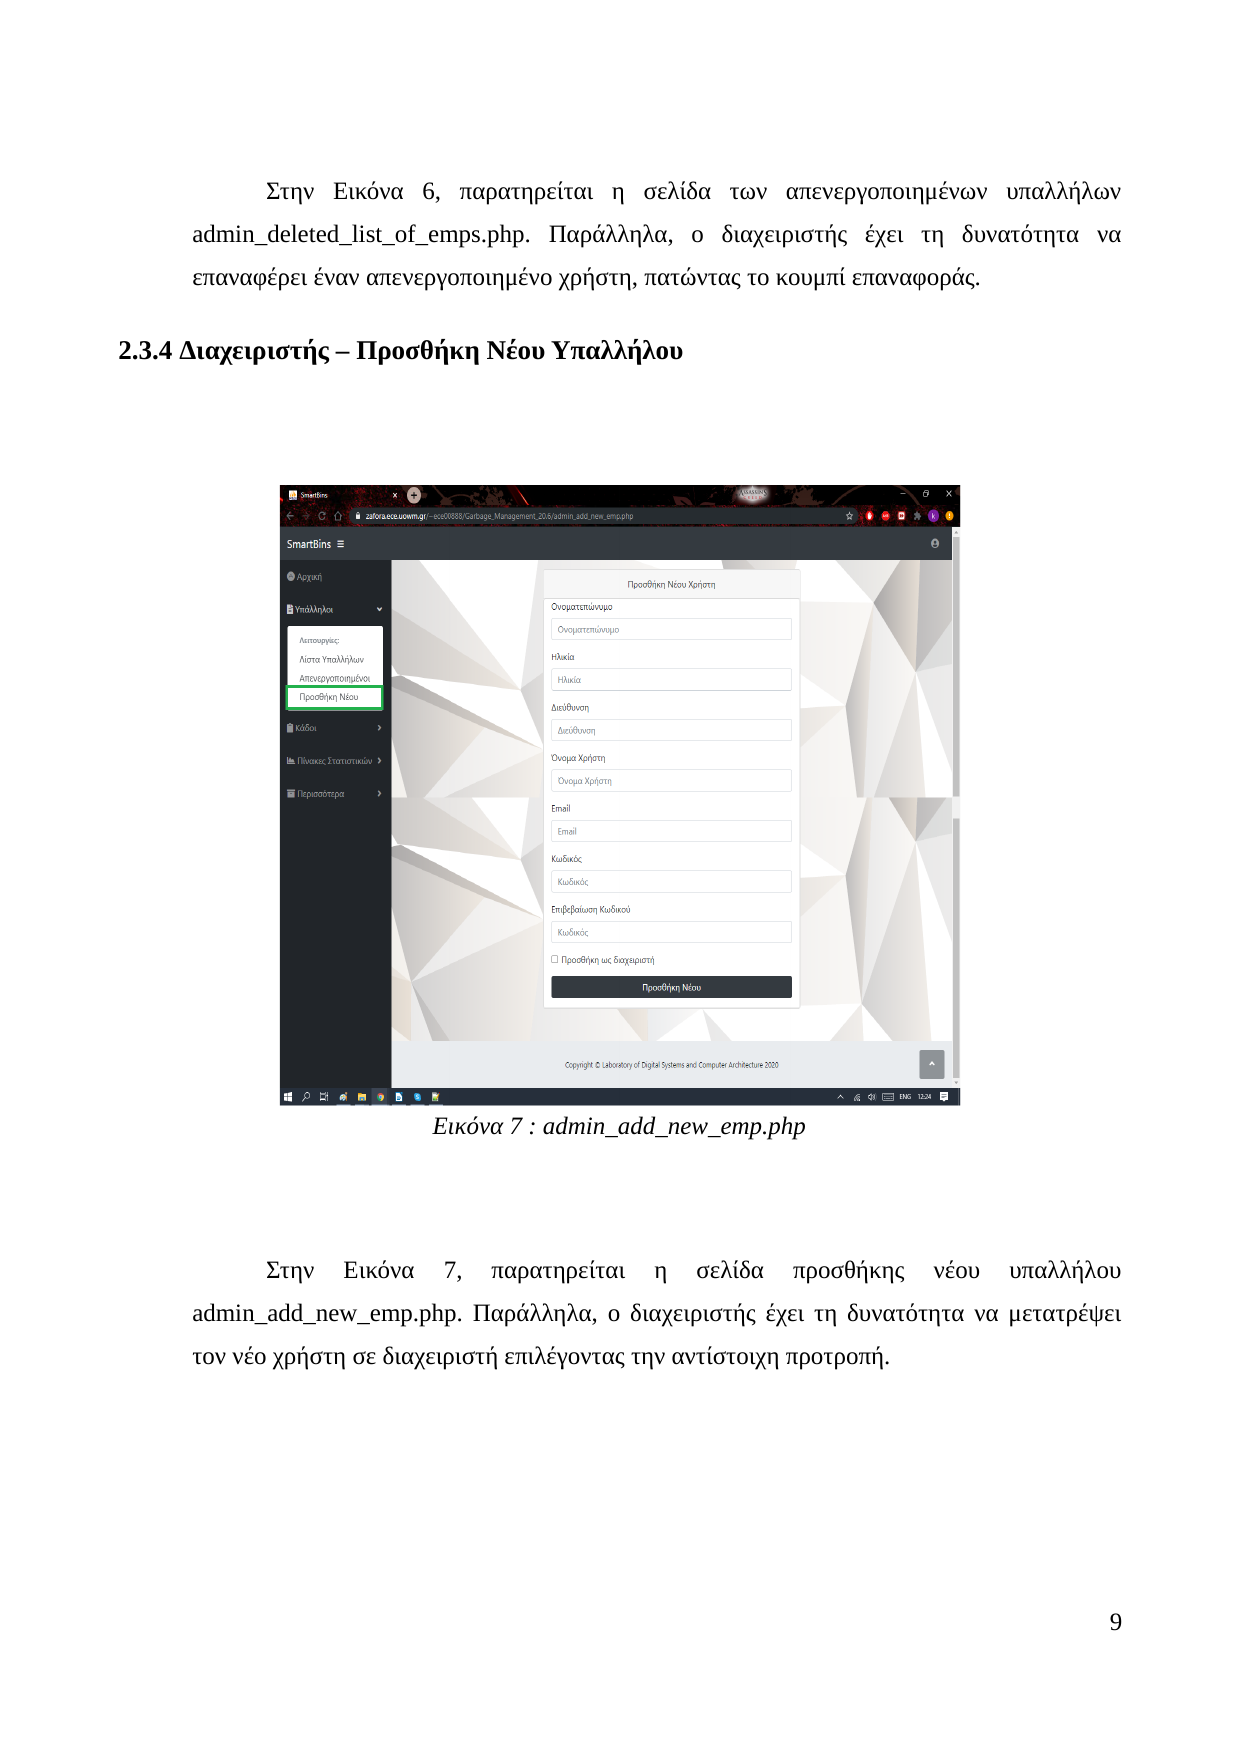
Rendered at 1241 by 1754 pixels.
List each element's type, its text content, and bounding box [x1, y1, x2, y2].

text Στην Εικόνα 6, παρατηρείται η σελίδα των απενεργοποιημένων υπαλλήλων admin_deleted_list_of_emps.php. Παράλληλα, ο διαχειριστής έχει τη δυνατότητα να επαναφέρει έναν απενεργοποιημένο χρήστη, πατώντας το κουμπί επαναφοράς. [192, 176, 1122, 291]
text Εικόνα 7 : admin_add_new_emp.php [280, 1106, 961, 1140]
subtitle 2.3.4 Διαχειριστής – Προσθήκη Νέου Υπαλλήλου [118, 334, 1122, 366]
text Στην Εικόνα 7, παρατηρείται η σελίδα προσθήκης νέου υπαλλήλου admin_add_new_emp.php. Παράλληλα, ο διαχειριστής έχει τη δυνατότητα να μετατρέψει τον νέο χρήστη σε διαχειριστή επιλέγοντας την αντίστοιχη προτροπή. [192, 1255, 1122, 1370]
picture [279, 485, 961, 1106]
